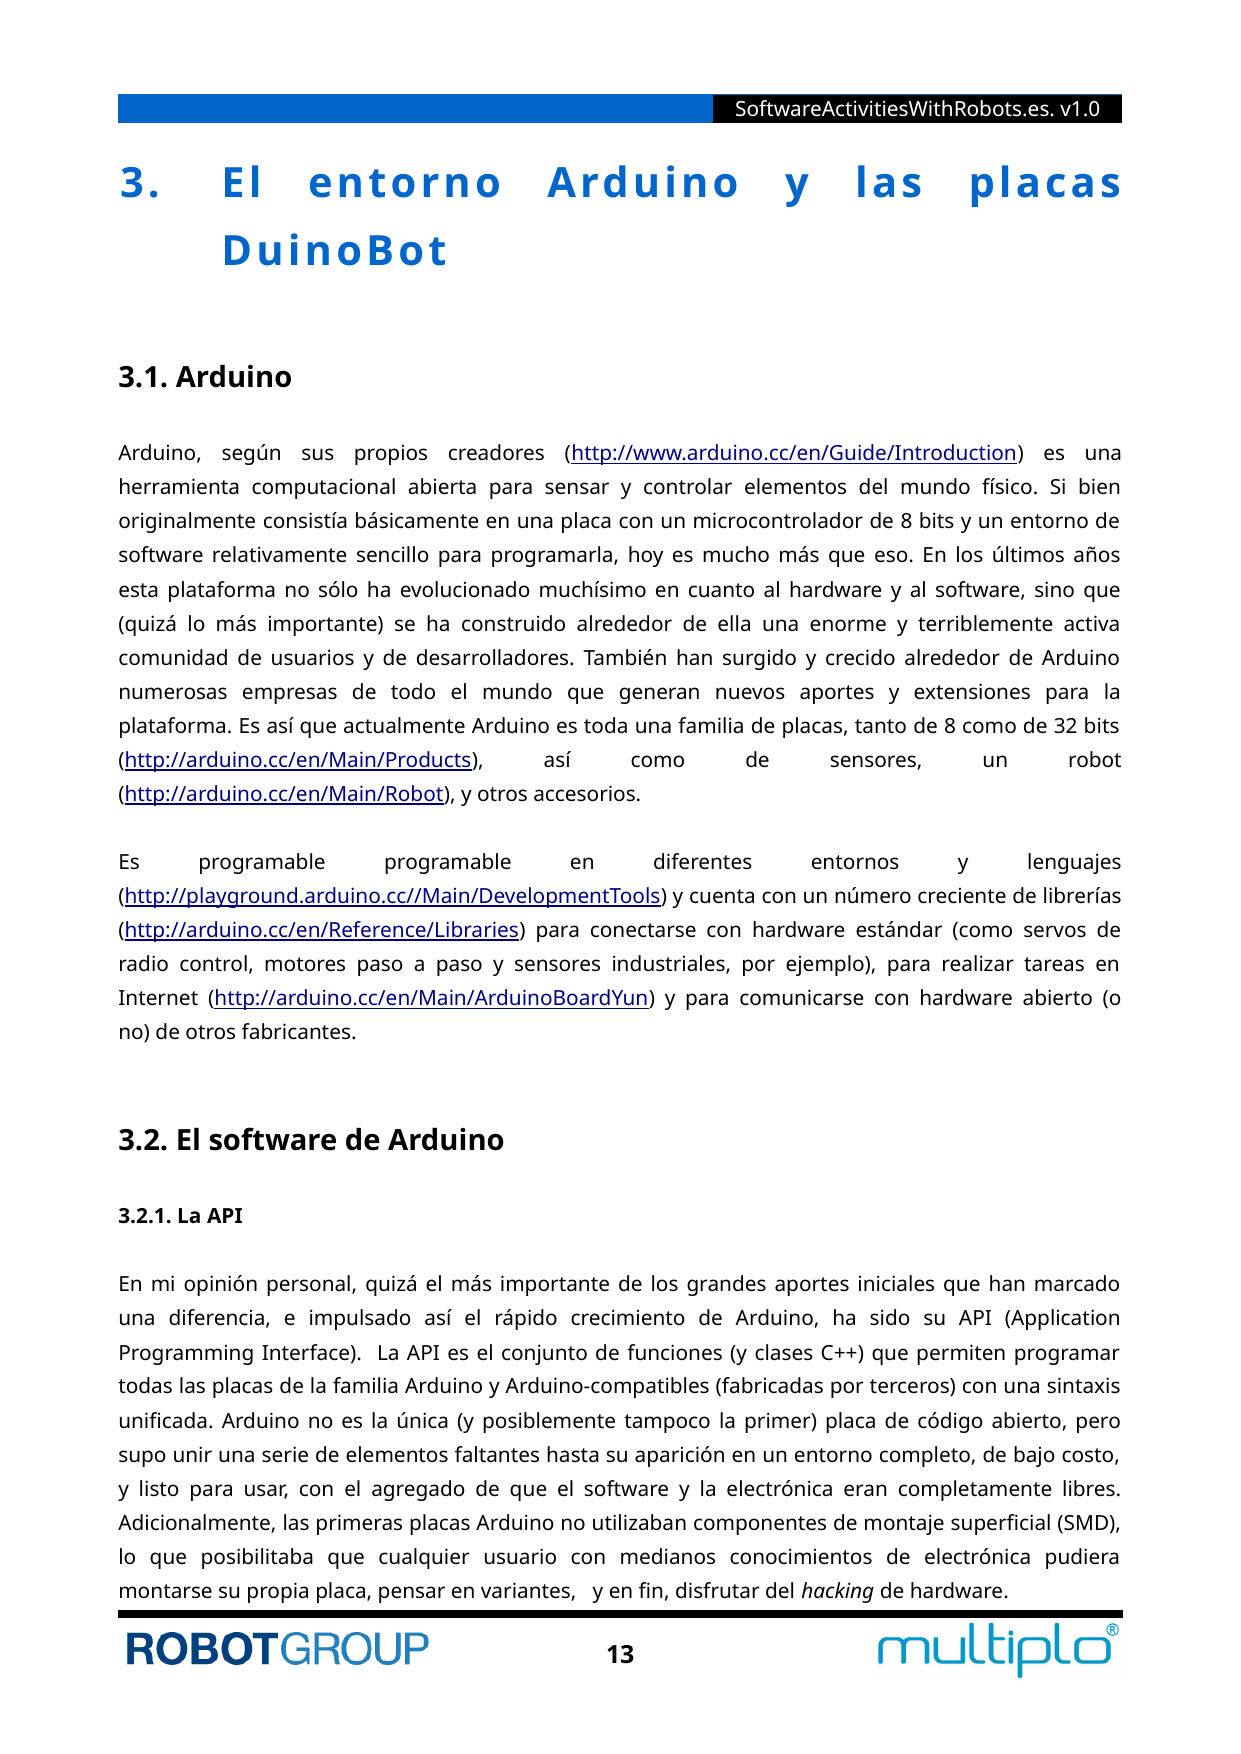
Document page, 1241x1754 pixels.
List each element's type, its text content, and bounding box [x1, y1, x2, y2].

text 3.1. Arduino [118, 357, 1122, 396]
text Es programable programable en diferentes entornos y lenguajes (http://playground.arduino.cc//Main/DevelopmentTools) y cuenta con un número creciente de librerías (http://arduino.cc/en/Reference/Libraries) para conectarse con hardware estándar (como servos de radio control, motores paso a paso y sensores industriales, por ejemplo), para realizar tareas en Internet (http://arduino.cc/en/Main/ArduinoBoardYun) y para comunicarse con hardware abierto (o no) de otros fabricantes. [118, 847, 1122, 1046]
text 3.2. El software de Arduino [118, 1120, 1122, 1159]
text 3.2.1. La API [118, 1201, 1122, 1230]
text En mi opinión personal, quizá el más importante de los grandes aportes iniciales que han marcado una diferencia, e impulsado así el rápido crecimiento de Arduino, ha sido su API (Application Programming Interface). La API es el conjunto de funciones (y clases C++) que permiten programar todas las placas de la familia Arduino y Arduino-compatibles (fabricadas por terceros) con una sintaxis unificada. Arduino no es la única (y posiblemente tampoco la primer) placa de código abierto, pero supo unir una serie de elementos faltantes hasta su aparición en un entorno completo, de bajo costo, y listo para usar, con el agregado de que el software y la electrónica eran completamente libres. Adicionalmente, las primeras placas Arduino no utilizaban componentes de montaje superficial (SMD), lo que posibilitaba que cualquier usuario con medianos conocimientos de electrónica pudiera montarse su propia placa, pensar en variantes, y en fin, disfrutar del hacking de hardware. [118, 1269, 1122, 1604]
picture [118, 1622, 434, 1673]
text Arduino, según sus propios creadores (http://www.arduino.cc/en/Guide/Introduction) es una herramienta computacional abierta para sensar y controlar elementos del mundo físico. Si bien originalmente consistía básicamente en una placa con un microcontrolador de 8 bits y un entorno de software relativamente sencillo para programarla, hoy es mucho más que eso. En los últimos años esta plataforma no sólo ha evolucionado muchísimo en cuanto al hardware y al software, sino que (quizá lo más importante) se ha construido alrededor de ella una enorme y terriblemente activa comunidad de usuarios y de desarrolladores. También han surgido y crecido alrededor de Arduino numerosas empresas de todo el mundo que generan nuevos aportes y extensiones para la plataforma. Es así que actualmente Arduino es toda una familia de placas, tanto de 8 como de 32 bits (http://arduino.cc/en/Main/Products), así como de sensores, un robot (http://arduino.cc/en/Main/Robot), y otros accesorios. [118, 438, 1122, 807]
text 3. El entorno Arduino y las placas DuinoBot [120, 152, 1122, 277]
picture [877, 1622, 1123, 1679]
